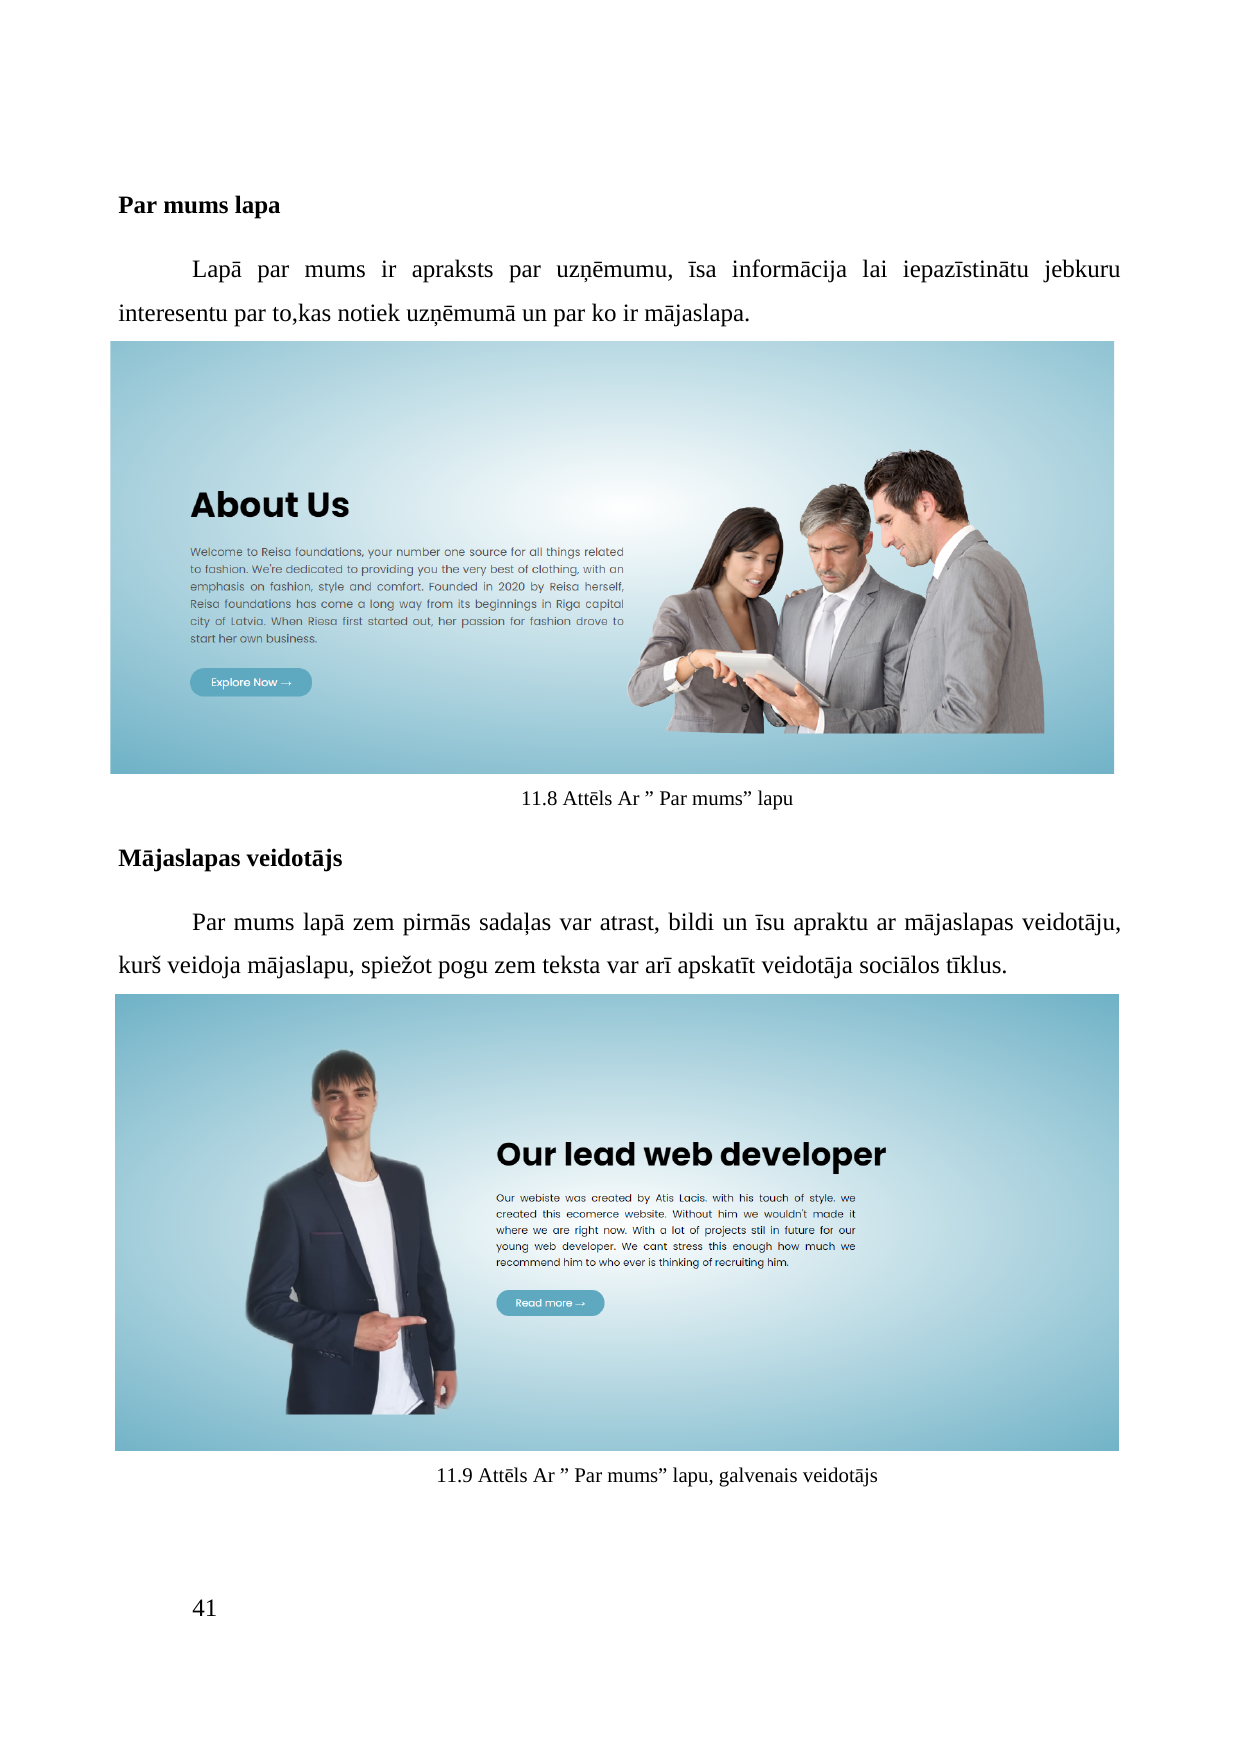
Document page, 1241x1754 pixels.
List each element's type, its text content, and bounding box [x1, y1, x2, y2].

text 11.9 Attēls Ar ” Par mums” lapu, galvenais veidotājs [118, 1014, 1122, 1487]
text Mājaslapas veidotājs [118, 843, 1122, 871]
text 11.8 Attēls Ar ” Par mums” lapu [118, 362, 1122, 810]
text Par mums lapa [118, 191, 1122, 219]
text Lapā par mums ir apraksts par uzņēmumu, īsa informācija lai iepazīstinātu jebkuru interesentu par to,kas notiek uzņēmumā un par ko ir mājaslapa. [118, 254, 1122, 326]
picture [115, 994, 1119, 1451]
picture [110, 341, 1115, 774]
text Par mums lapā zem pirmās sadaļas var atrast, bildi un īsu apraktu ar mājaslapas veidotāju, kurš veidoja mājaslapu, spiežot pogu zem teksta var arī apskatīt veidotāja sociālos tīklus. [118, 907, 1122, 978]
